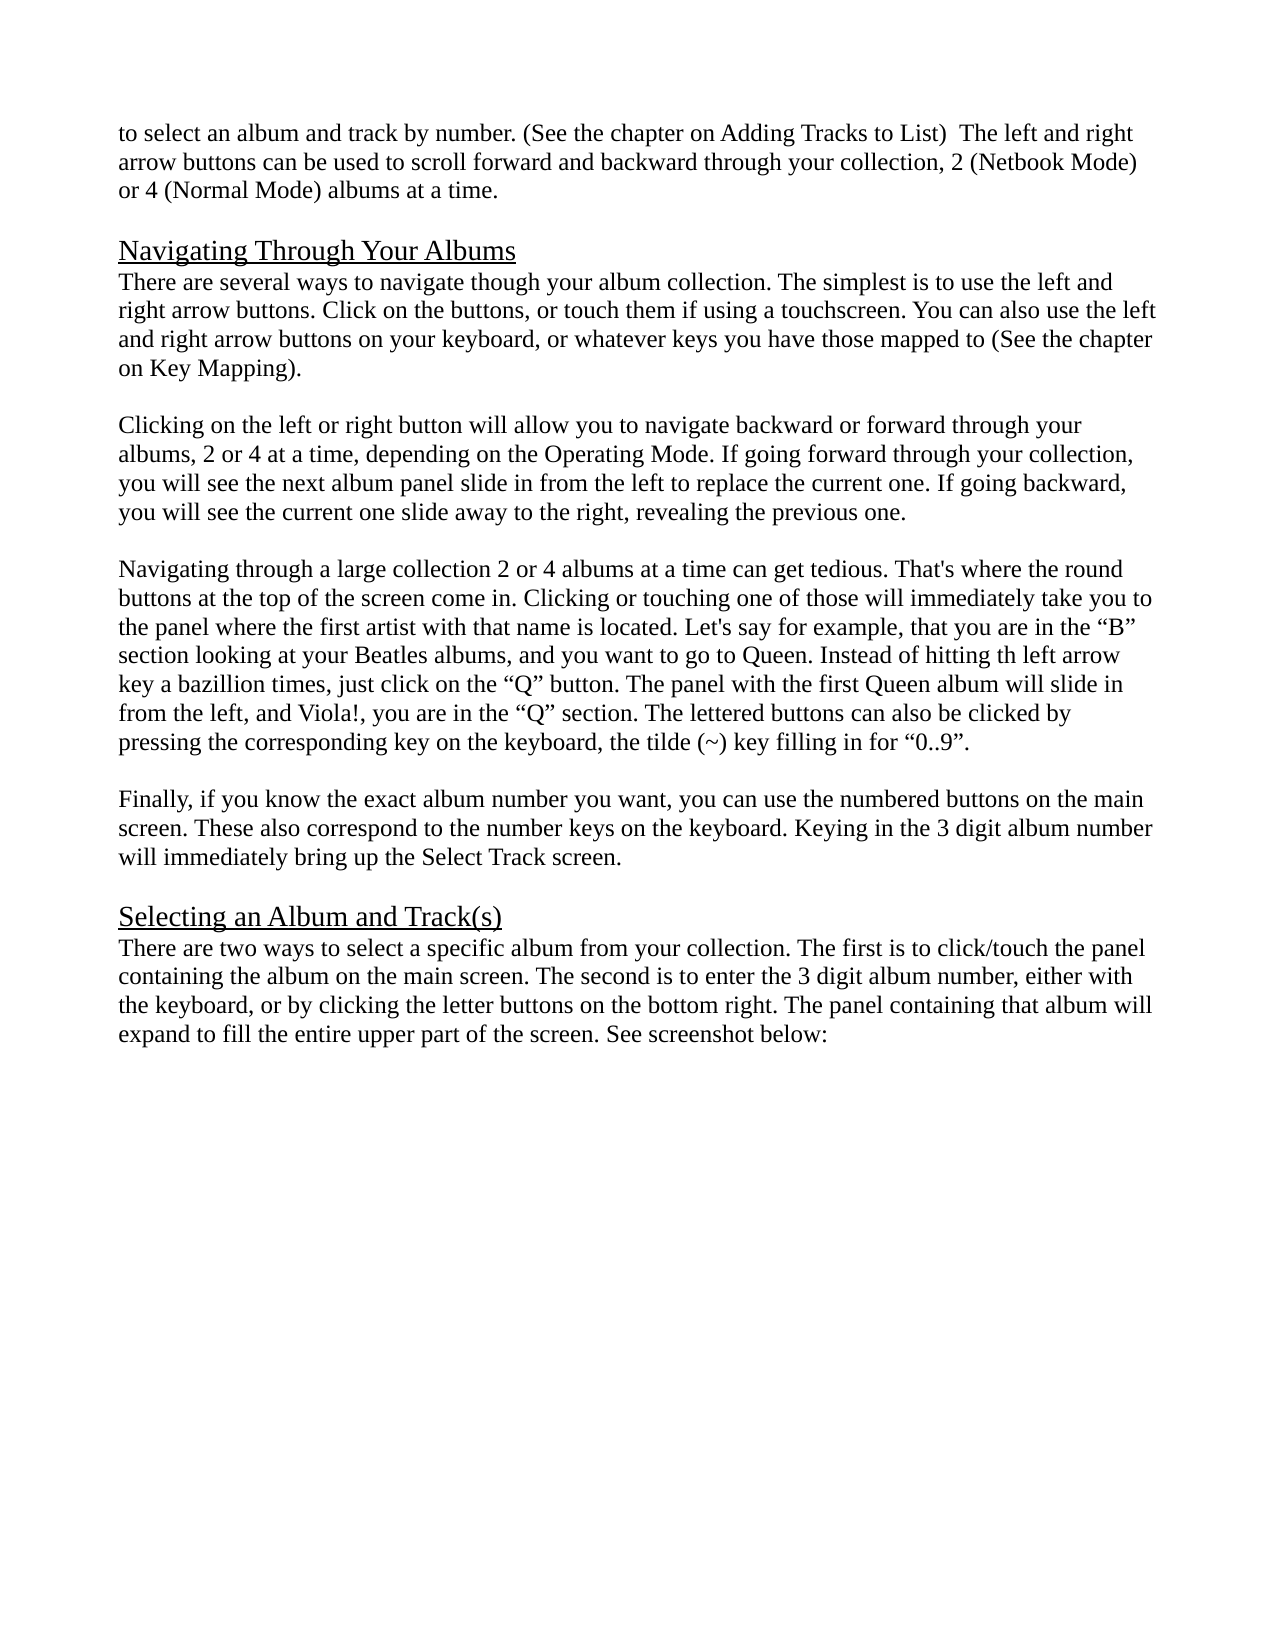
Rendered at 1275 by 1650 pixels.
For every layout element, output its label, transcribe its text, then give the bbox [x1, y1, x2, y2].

text Selecting an Album and Track(s) [118, 899, 1157, 933]
text Clicking on the left or right button will allow you to navigate backward or forward through your albums, 2 or 4 at a time, depending on the Operating Mode. If going forward through your collection, you will see the next album panel slide in from the left to replace the current one. If going backward, you will see the current one slide away to the right, revealing the previous one. [118, 410, 1157, 525]
text There are two ways to select a specific album from your collection. The first is to click/touch the panel containing the album on the main screen. The second is to enter the 3 digit album number, either with the keyboard, or by clicking the letter buttons on the bottom right. The panel containing that album will expand to fill the entire upper part of the screen. See screenshot below: [118, 933, 1157, 1048]
text Navigating Through Your Albums [118, 233, 1157, 267]
text to select an album and track by number. (See the chapter on Adding Tracks to List) The left and right arrow buttons can be used to scroll forward and backward through your collection, 2 (Netbook Mode) or 4 (Normal Mode) albums at a time. [118, 118, 1157, 204]
text There are several ways to navigate though your album collection. The simplest is to use the left and right arrow buttons. Click on the buttons, or touch them if using a touchscreen. You can also use the left and right arrow buttons on your keyboard, or whatever keys you have those mapped to (See the chapter on Key Mapping). [118, 267, 1157, 382]
text Navigating through a large collection 2 or 4 albums at a time can get tedious. That's where the round buttons at the top of the screen come in. Clicking or touching one of those will immediately take you to the panel where the first artist with that name is located. Let's say for example, that you are in the “B” section looking at your Beatles albums, and you want to go to Queen. Instead of hitting th left arrow key a bazillion times, just click on the “Q” button. The panel with the first Queen album will slide in from the left, and Viola!, you are in the “Q” section. The lettered buttons can also be clicked by pressing the corresponding key on the keyboard, the tilde (~) key filling in for “0..9”. [118, 554, 1157, 755]
text Finally, if you know the exact album number you want, you can use the numbered buttons on the main screen. These also correspond to the number keys on the keyboard. Keying in the 3 digit album number will immediately bring up the Select Track screen. [118, 784, 1157, 870]
